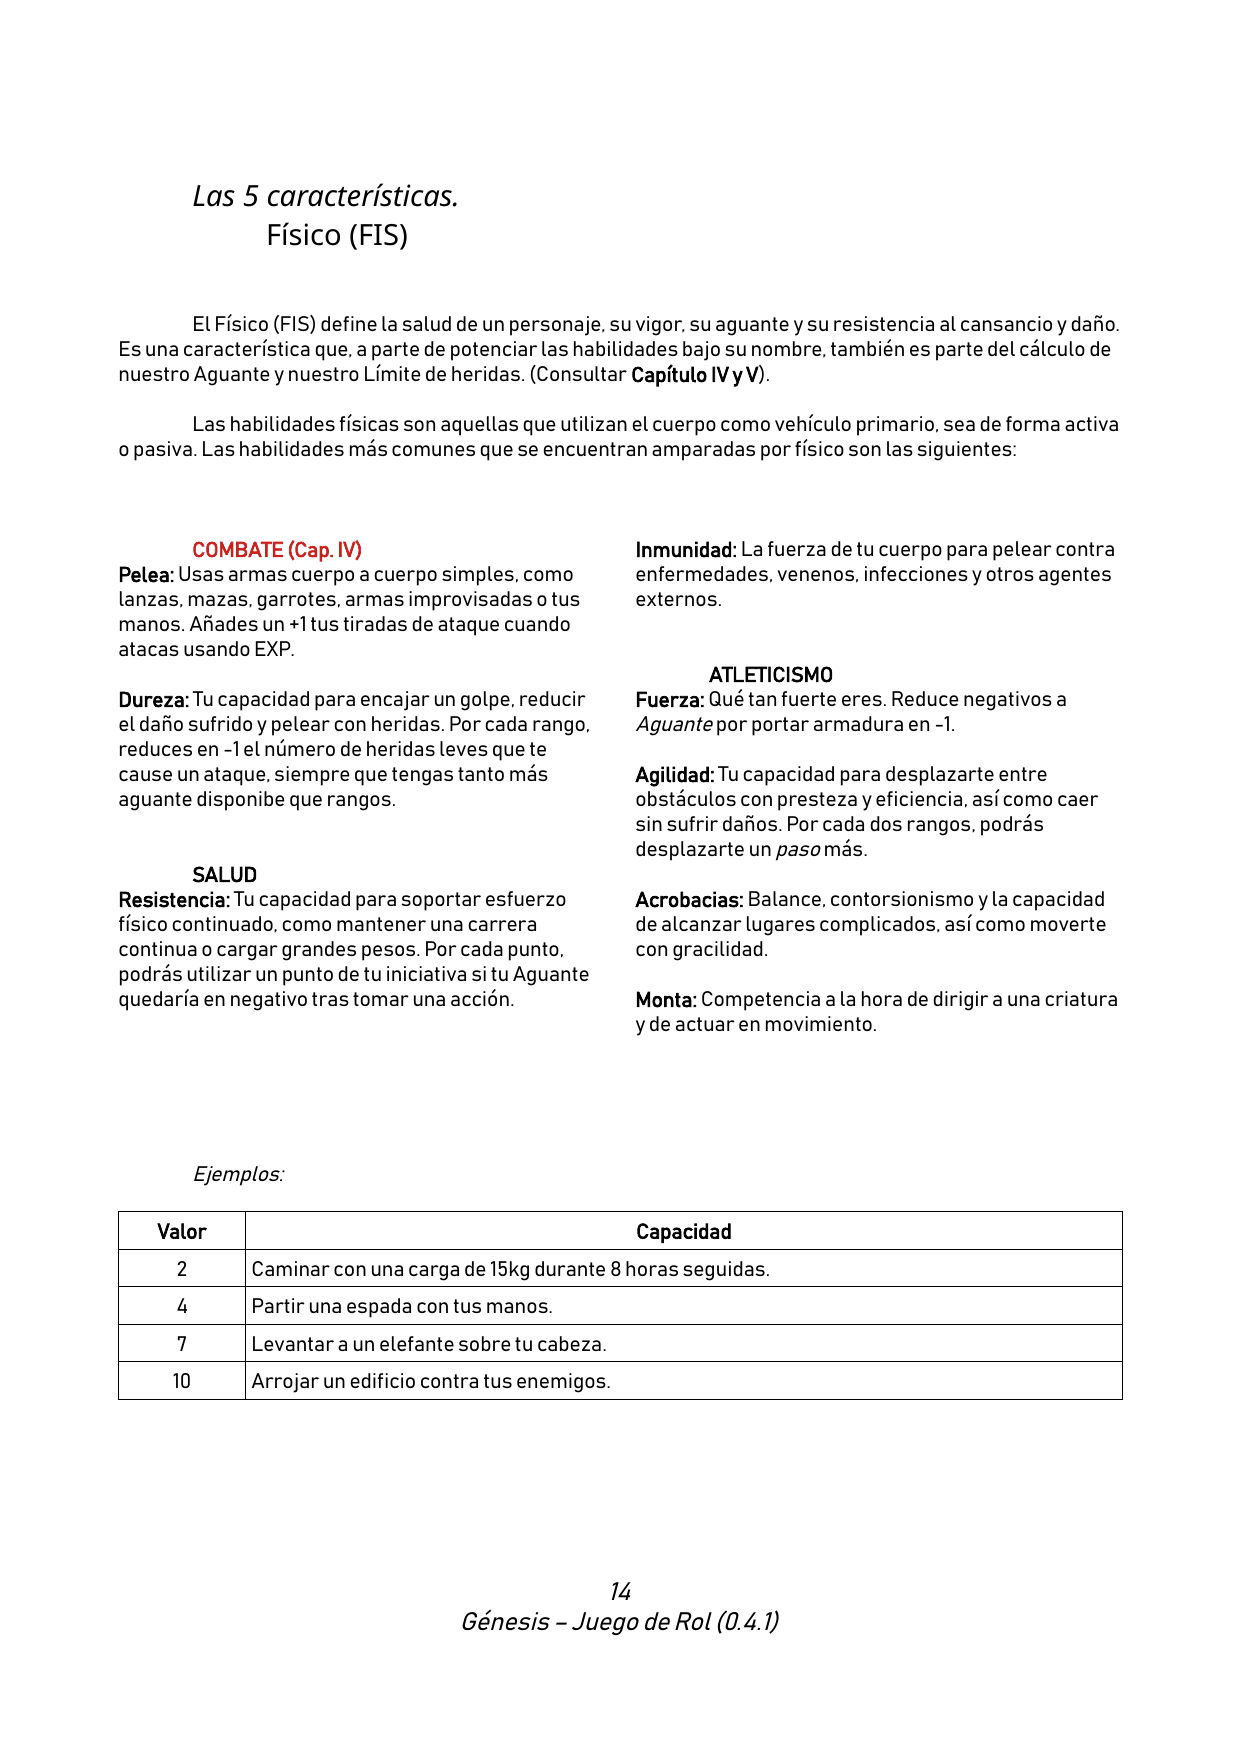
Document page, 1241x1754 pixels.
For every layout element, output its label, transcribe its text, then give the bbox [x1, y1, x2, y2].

text Agilidad: Tu capacidad para desplazarte entre obstáculos con presteza y eficiencia, así como caer sin sufrir daños. Por cada dos rangos, podrás desplazarte un paso más. [635, 761, 1122, 861]
text SALUD [118, 861, 605, 886]
table_cell Caminar con una carga de 15kg durante 8 horas seguidas. [246, 1250, 1122, 1286]
table_cell 7 [119, 1325, 245, 1361]
text COMBATE (Cap. IV) [118, 536, 605, 561]
text ATLETICISMO [635, 661, 1122, 686]
text Ejemplos: [118, 1161, 1122, 1186]
table_cell Arrojar un edificio contra tus enemigos. [246, 1362, 1122, 1398]
text Inmunidad: La fuerza de tu cuerpo para pelear contra enfermedades, venenos, infecciones y otros agentes externos. [635, 536, 1122, 611]
subtitle Físico (FIS) [118, 214, 1122, 254]
table_cell Levantar a un elefante sobre tu cabeza. [246, 1325, 1122, 1361]
text Resistencia: Tu capacidad para soportar esfuerzo físico continuado, como mantener una carrera continua o cargar grandes pesos. Por cada punto, podrás utilizar un punto de tu iniciativa si tu Aguante quedaría en negativo tras tomar una acción. [118, 886, 605, 1011]
text Dureza: Tu capacidad para encajar un golpe, reducir el daño sufrido y pelear con heridas. Por cada rango, reduces en -1 el número de heridas leves que te cause un ataque, siempre que tengas tanto más aguante disponibe que rangos. [118, 686, 605, 811]
text Pelea: Usas armas cuerpo a cuerpo simples, como lanzas, mazas, garrotes, armas improvisadas o tus manos. Añades un +1 tus tiradas de ataque cuando atacas usando EXP. [118, 561, 605, 661]
table_cell 10 [119, 1362, 245, 1398]
table_cell 4 [119, 1287, 245, 1323]
table_cell Partir una espada con tus manos. [246, 1287, 1122, 1323]
table_header Capacidad [246, 1212, 1122, 1248]
text Fuerza: Qué tan fuerte eres. Reduce negativos a Aguante por portar armadura en -1. [635, 686, 1122, 736]
table_header Valor [119, 1212, 245, 1248]
text Monta: Competencia a la hora de dirigir a una criatura y de actuar en movimiento. [635, 986, 1122, 1036]
text Las habilidades físicas son aquellas que utilizan el cuerpo como vehículo primario, sea de forma activa o pasiva. Las habilidades más comunes que se encuentran amparadas por físico son las siguientes: [118, 411, 1122, 461]
table_cell 2 [119, 1250, 245, 1286]
text El Físico (FIS) define la salud de un personaje, su vigor, su aguante y su resistencia al cansancio y daño. Es una característica que, a parte de potenciar las habilidades bajo su nombre, también es parte del cálculo de nuestro Aguante y nuestro Límite de heridas. (Consultar Capítulo IV y V). [118, 311, 1122, 386]
text Acrobacias: Balance, contorsionismo y la capacidad de alcanzar lugares complicados, así como moverte con gracilidad. [635, 886, 1122, 961]
text Las 5 características. [118, 175, 1122, 214]
